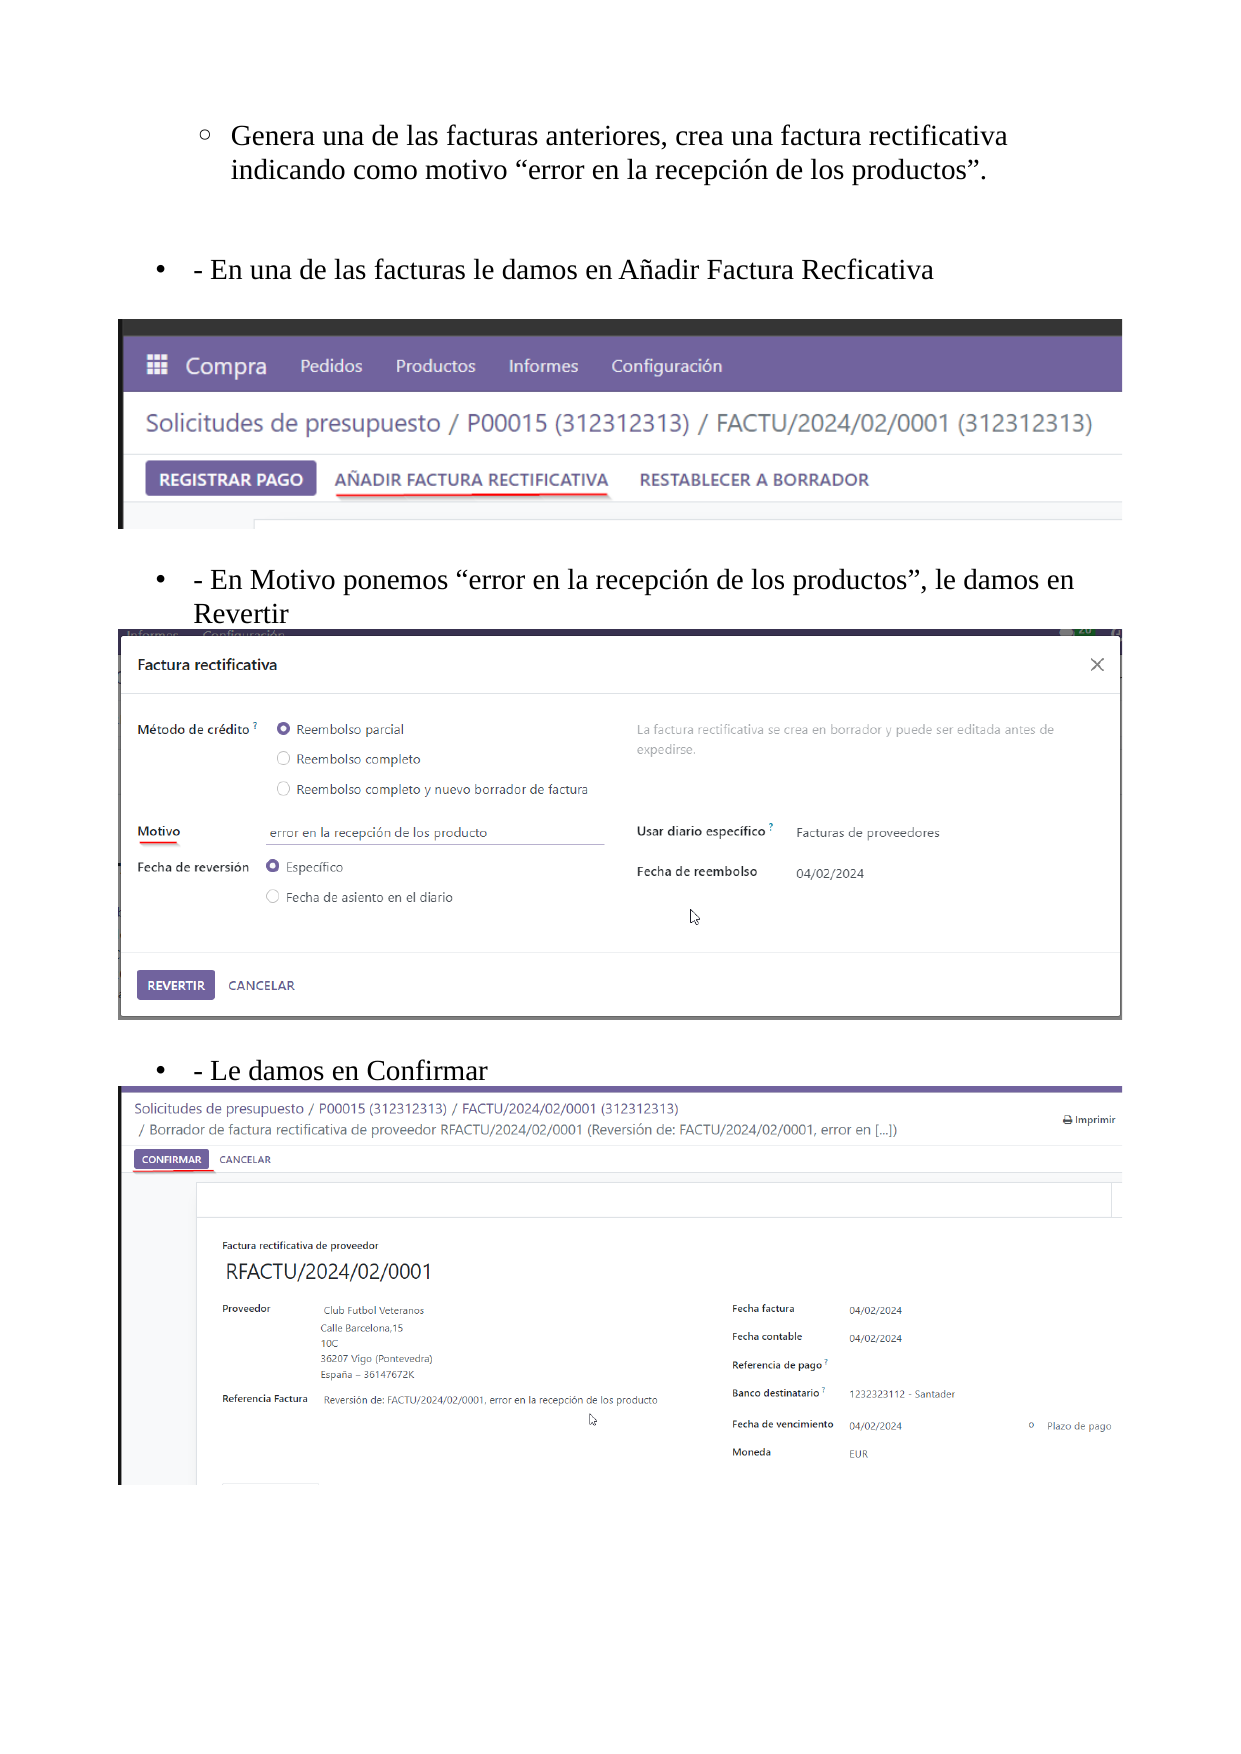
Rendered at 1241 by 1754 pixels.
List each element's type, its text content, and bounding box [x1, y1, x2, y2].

picture [118, 1086, 1123, 1485]
picture [118, 319, 1123, 529]
list Genera una de las facturas anteriores, crea una factura rectificativa indicando como motivo “error en la recepción de los productos”. [193, 118, 1122, 185]
picture [118, 629, 1123, 1020]
list - Le damos en Confirmar [156, 1053, 1122, 1086]
list - En una de las facturas le damos en Añadir Factura Recficativa [156, 252, 1122, 286]
list - En Motivo ponemos “error en la recepción de los productos”, le damos en Revertir [156, 562, 1122, 629]
